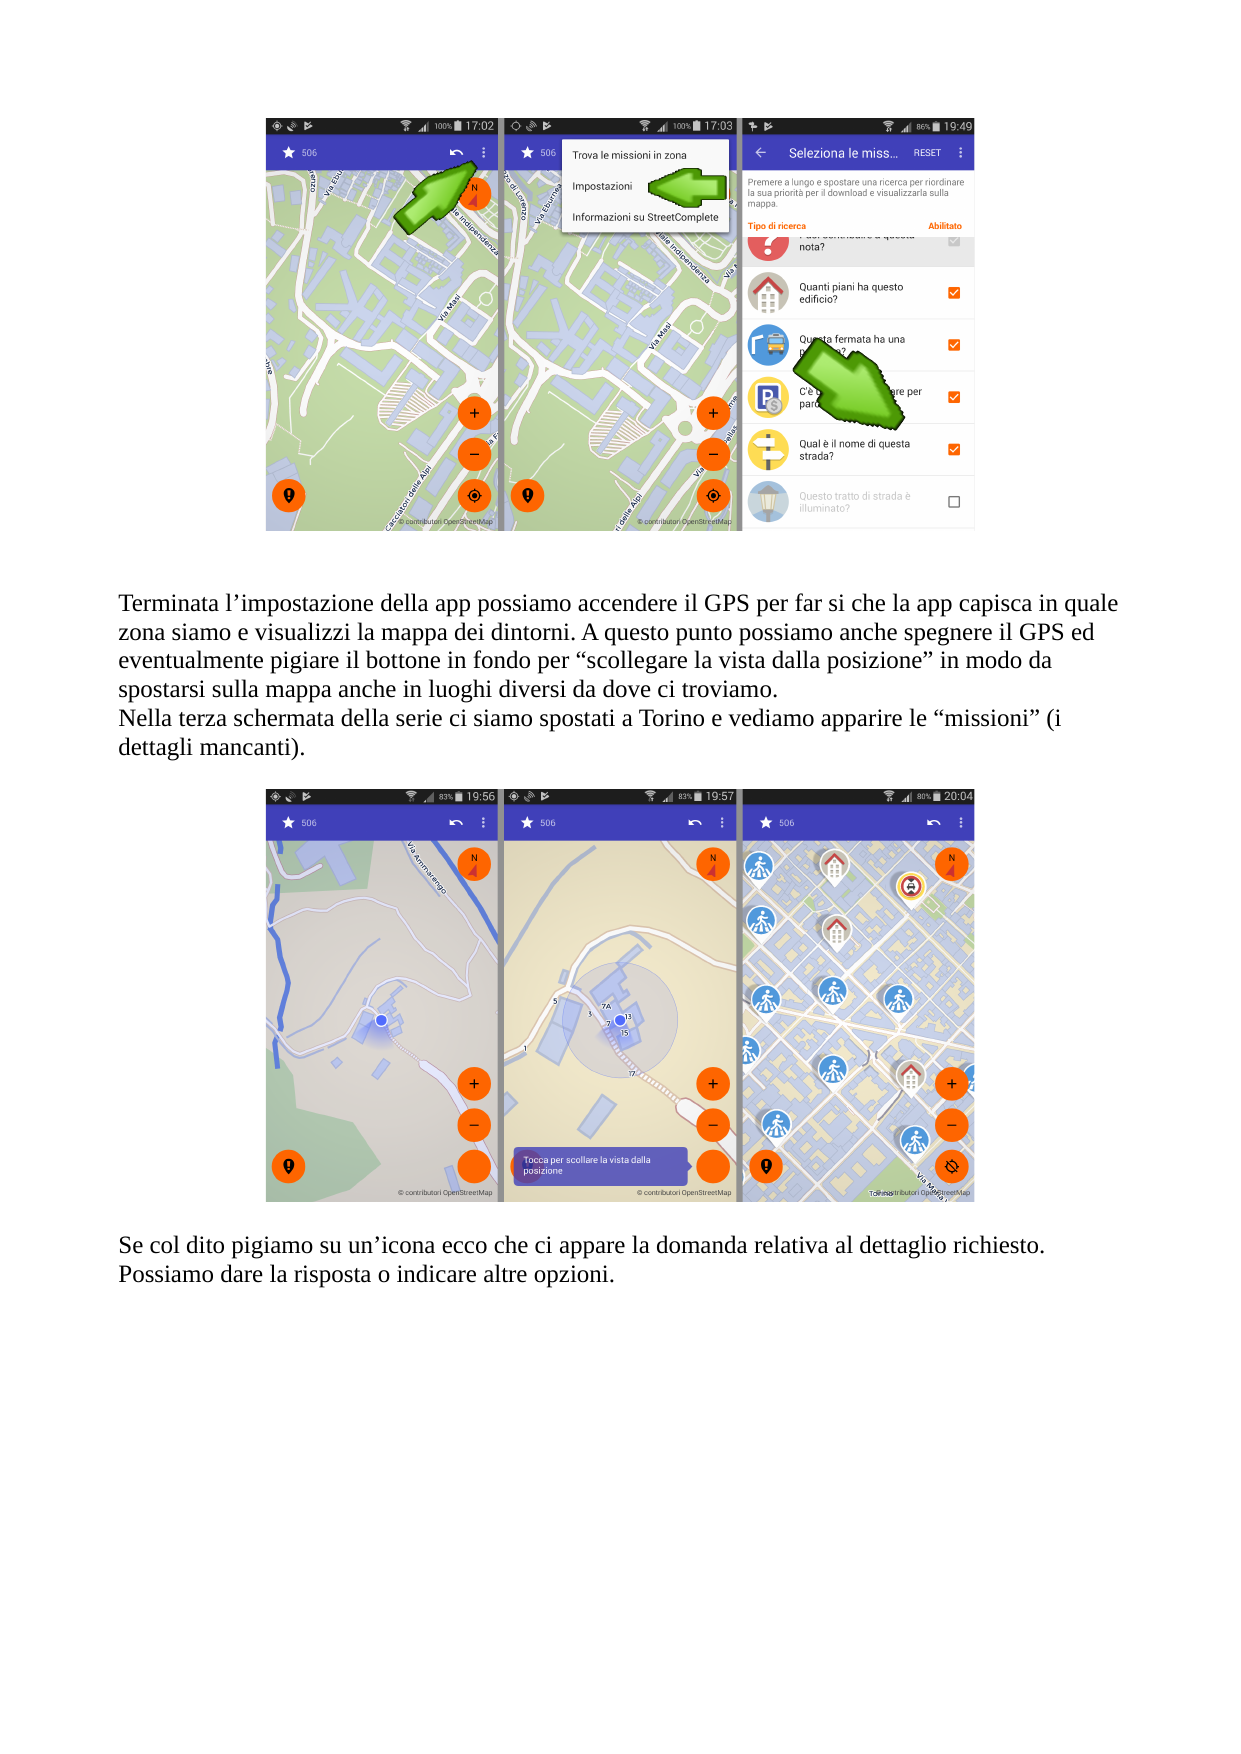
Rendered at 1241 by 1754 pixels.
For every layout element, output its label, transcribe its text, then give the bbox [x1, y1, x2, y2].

picture [265, 789, 975, 1202]
text Se col dito pigiamo su un’icona ecco che ci appare la domanda relativa al dettaglio richiesto. Possiamo dare la risposta o indicare altre opzioni. [118, 1230, 1122, 1287]
text Nella terza schermata della serie ci siamo spostati a Torino e vediamo apparire le “missioni” (i dettagli mancanti). [118, 703, 1122, 760]
text Terminata l’impostazione della app possiamo accendere il GPS per far si che la app capisca in quale zona siamo e visualizzi la mappa dei dintorni. A questo punto possiamo anche spegnere il GPS ed eventualmente pigiare il bottone in fondo per “scollegare la vista dalla posizione” in modo da spostarsi sulla mappa anche in luoghi diversi da dove ci troviamo. [118, 588, 1122, 703]
picture [265, 118, 975, 531]
